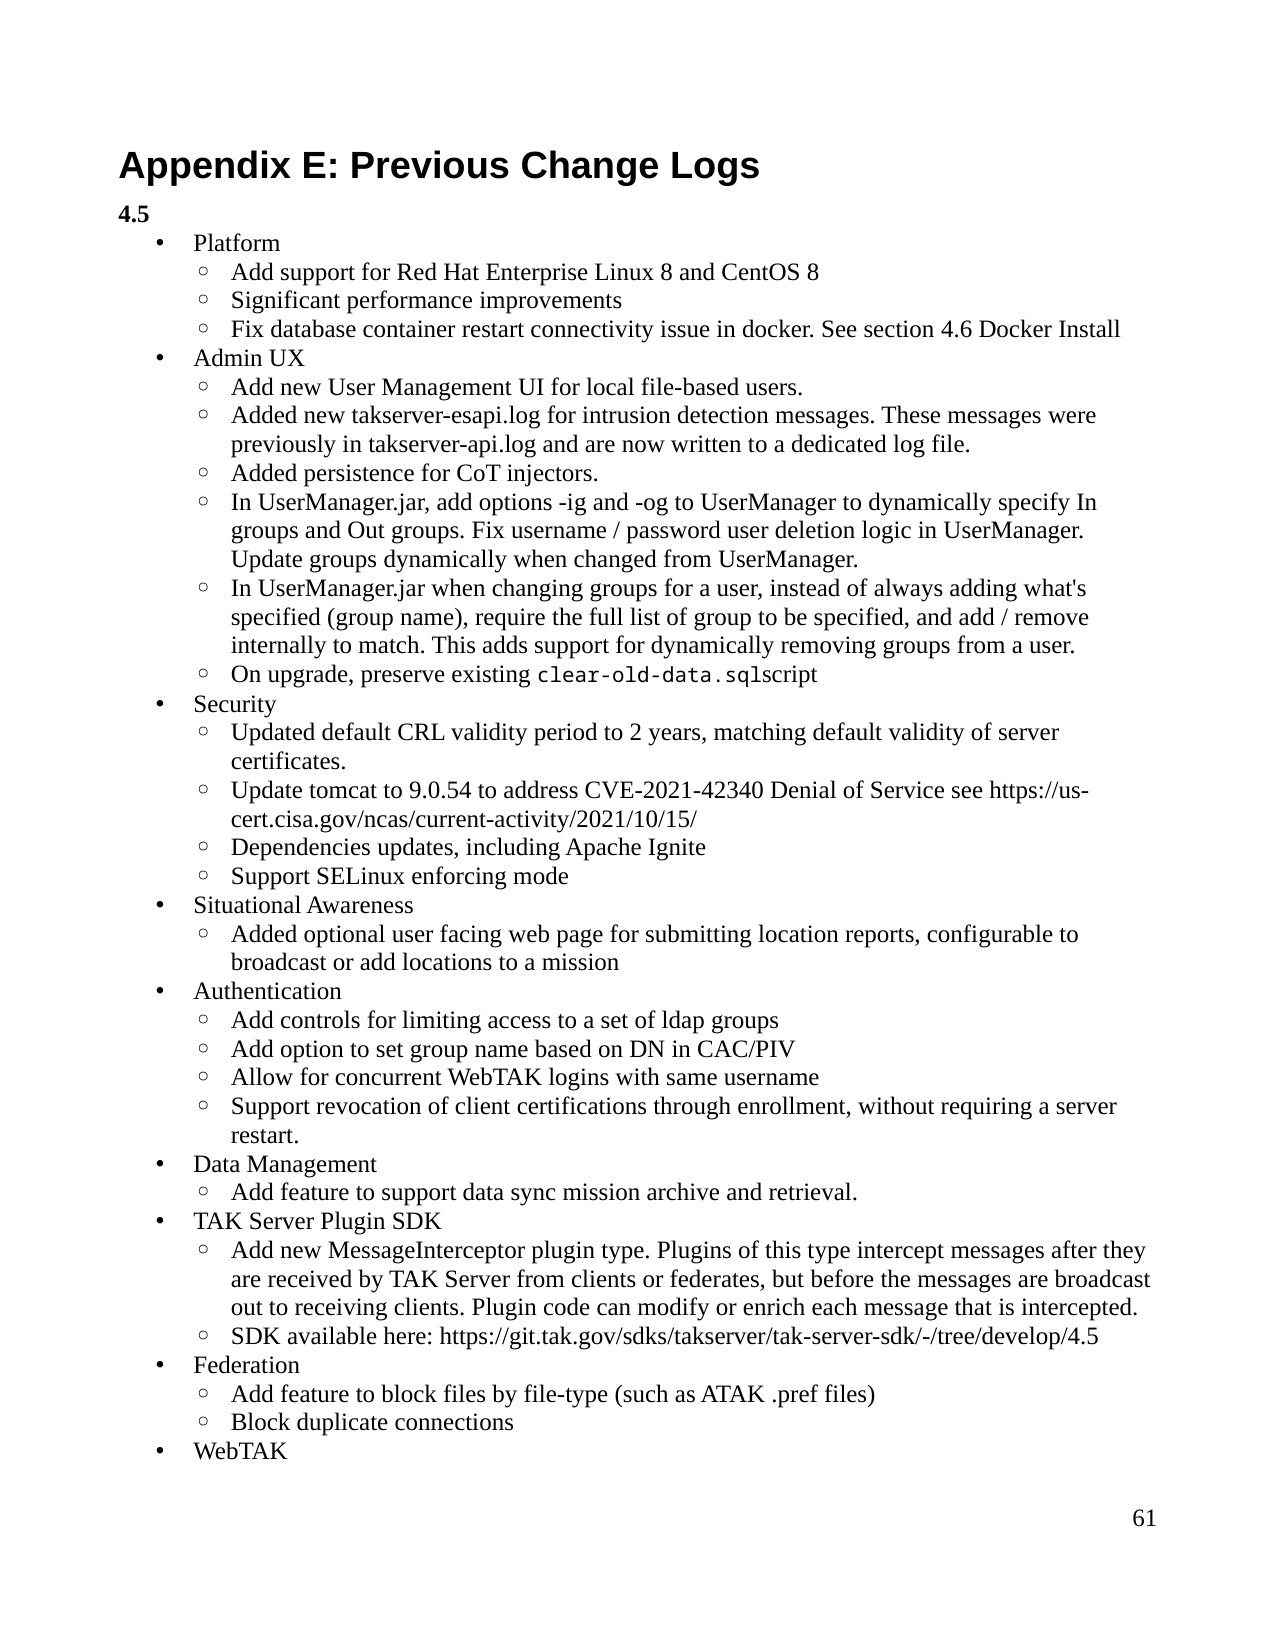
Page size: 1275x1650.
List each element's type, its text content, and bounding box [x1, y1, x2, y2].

list Update tomcat to 9.0.54 to address CVE-2021-42340 Denial of Service see https://us-cert.cisa.gov/ncas/current-activity/2021/10/15/ [193, 775, 1157, 832]
list Add controls for limiting access to a set of ldap groups [193, 1005, 1157, 1034]
list Admin UX [156, 343, 1157, 372]
list Add feature to block files by file-type (such as ATAK .pref files) [193, 1379, 1157, 1407]
list Situational Awareness [156, 890, 1157, 919]
list TAK Server Plugin SDK [156, 1206, 1157, 1235]
list Federation [156, 1350, 1157, 1379]
list Support SELinux enforcing mode [193, 861, 1157, 890]
list Fix database container restart connectivity issue in docker. See section 4.6 Docker Install [193, 314, 1157, 343]
list Significant performance improvements [193, 286, 1157, 314]
list Added new takserver-esapi.log for intrusion detection messages. These messages were previously in takserver-api.log and are now written to a dedicated log file. [193, 401, 1157, 458]
subtitle Appendix E: Previous Change Logs [118, 143, 1157, 187]
list Authentication [156, 976, 1157, 1005]
list Updated default CRL validity period to 2 years, matching default validity of server certificates. [193, 717, 1157, 775]
list Dependencies updates, including Apache Ignite [193, 832, 1157, 861]
list Add new User Management UI for local file-based users. [193, 372, 1157, 401]
list Security [156, 689, 1157, 717]
list Added persistence for CoT injectors. [193, 458, 1157, 487]
list Platform [156, 228, 1157, 257]
list Data Management [156, 1149, 1157, 1177]
list WebTAK [156, 1436, 1157, 1465]
list Add option to set group name based on DN in CAC/PIV [193, 1034, 1157, 1062]
list Add support for Red Hat Enterprise Linux 8 and CentOS 8 [193, 257, 1157, 286]
list In UserManager.jar when changing groups for a user, instead of always adding what's specified (group name), require the full list of group to be specified, and add / remove internally to match. This adds support for dynamically removing groups from a user. [193, 573, 1157, 659]
list Add feature to support data sync mission archive and retrieval. [193, 1177, 1157, 1206]
list Support revocation of client certifications through enrollment, without requiring a server restart. [193, 1091, 1157, 1149]
list Add new MessageInterceptor plugin type. Plugins of this type intercept messages after they are received by TAK Server from clients or federates, but before the messages are broadcast out to receiving clients. Plugin code can modify or enrich each message that is intercepted. [193, 1235, 1157, 1321]
list On upgrade, preserve existing clear-old-data.sqlscript [193, 659, 1157, 689]
list In UserManager.jar, add options -ig and -og to UserManager to dynamically specify In groups and Out groups. Fix username / password user deletion logic in UserManager. Update groups dynamically when changed from UserManager. [193, 487, 1157, 573]
list Allow for concurrent WebTAK logins with same username [193, 1062, 1157, 1091]
list SDK available here: https://git.tak.gov/sdks/takserver/tak-server-sdk/-/tree/develop/4.5 [193, 1321, 1157, 1350]
text 4.5 [118, 199, 1157, 228]
list Block duplicate connections [193, 1407, 1157, 1436]
list Added optional user facing web page for submitting location reports, configurable to broadcast or add locations to a mission [193, 919, 1157, 976]
